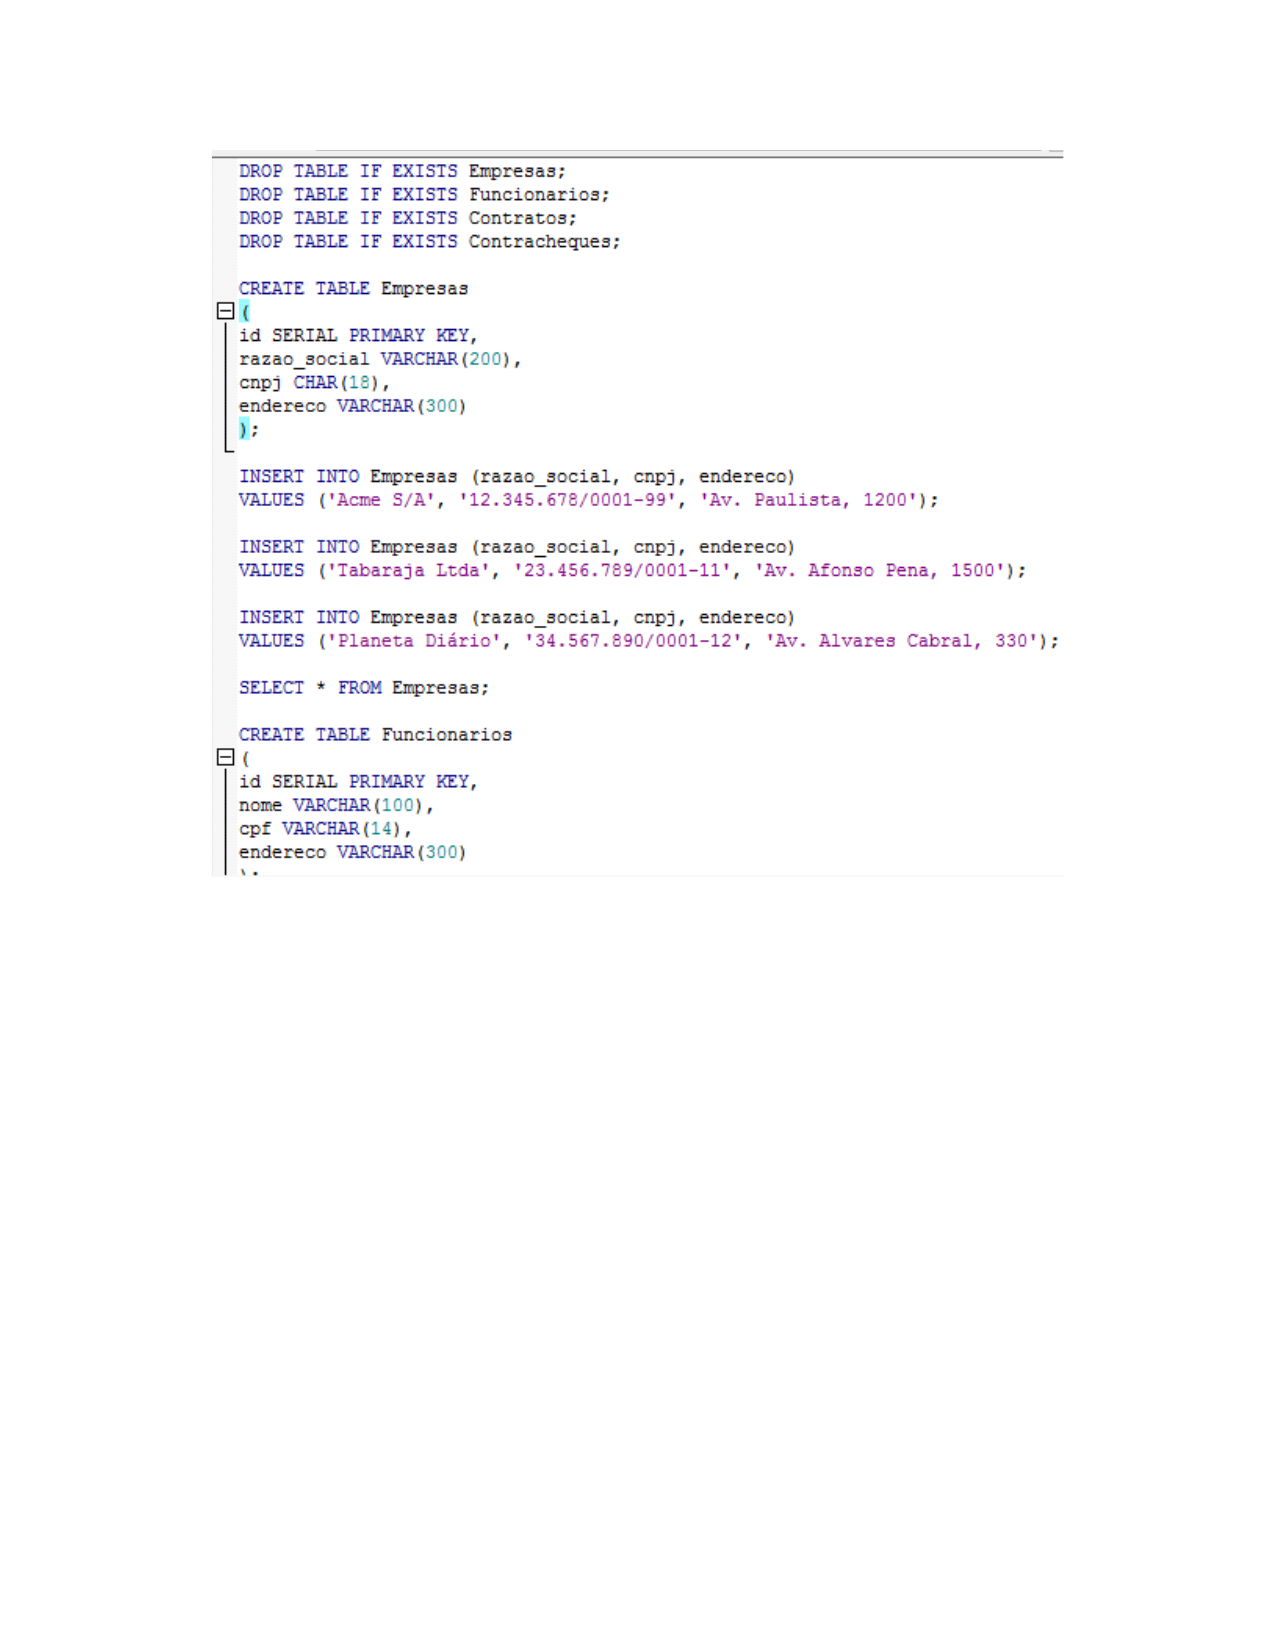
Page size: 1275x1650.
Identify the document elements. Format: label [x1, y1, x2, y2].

picture [211, 150, 1064, 877]
